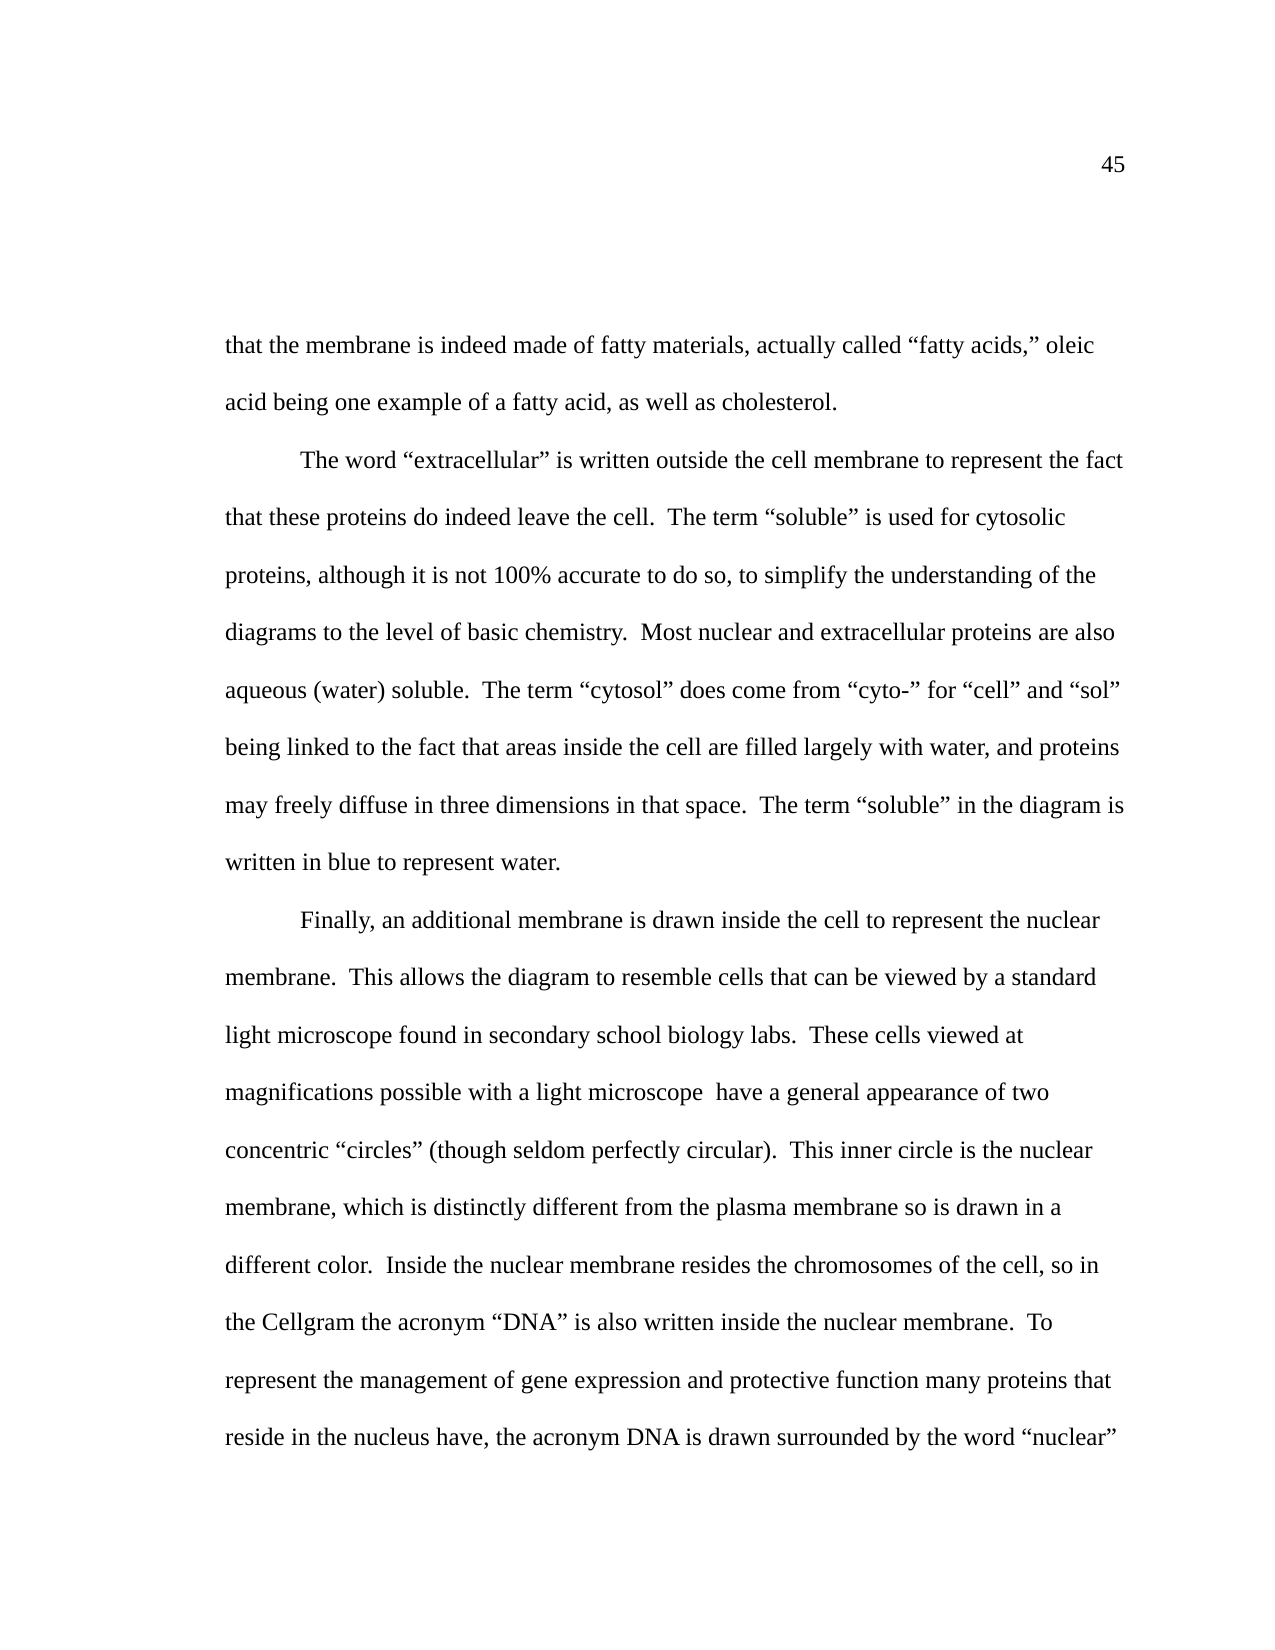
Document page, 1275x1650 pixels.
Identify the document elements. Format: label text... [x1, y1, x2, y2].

text that the membrane is indeed made of fatty materials, actually called “fatty acids,” oleic acid being one example of a fatty acid, as well as cholesterol. [225, 330, 1125, 416]
text Finally, an additional membrane is drawn inside the cell to represent the nuclear membrane. This allows the diagram to resemble cells that can be viewed by a standard light microscope found in secondary school biology labs. These cells viewed at magnifications possible with a light microscope have a general appearance of two concentric “circles” (though seldom perfectly circular). This inner circle is the nuclear membrane, which is distinctly different from the plasma membrane so is drawn in a different color. Inside the nuclear membrane resides the chromosomes of the cell, so in the Cellgram the acronym “DNA” is also written inside the nuclear membrane. To represent the management of gene expression and protective function many proteins that reside in the nucleus have, the acronym DNA is drawn surrounded by the word “nuclear” [225, 905, 1125, 1451]
text The word “extracellular” is written outside the cell membrane to represent the fact that these proteins do indeed leave the cell. The term “soluble” is used for cytosolic proteins, although it is not 100% accurate to do so, to simplify the understanding of the diagrams to the level of basic chemistry. Most nuclear and extracellular proteins are also aqueous (water) soluble. The term “cytosol” does come from “cyto-” for “cell” and “sol” being linked to the fact that areas inside the cell are filled largely with water, and proteins may freely diffuse in three dimensions in that space. The term “soluble” in the diagram is written in blue to represent water. [225, 445, 1125, 876]
